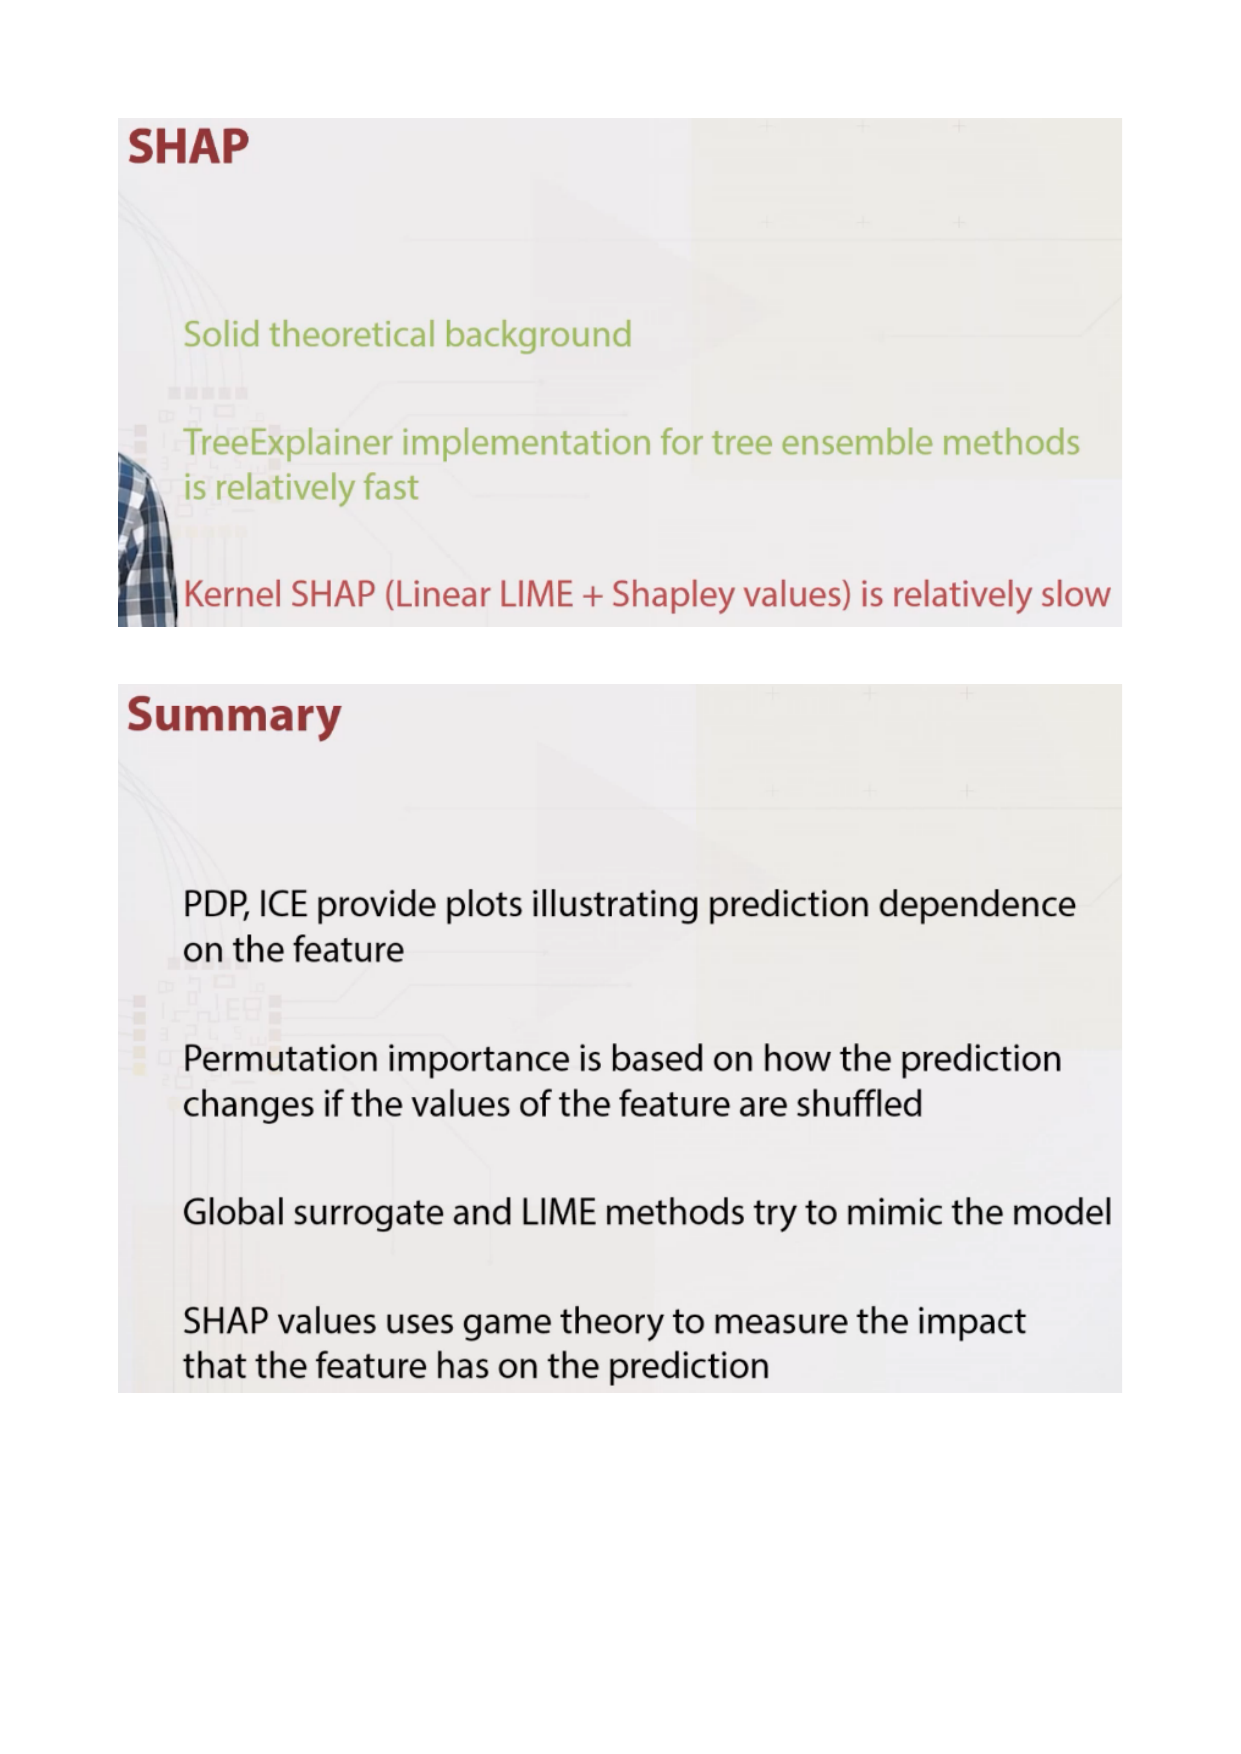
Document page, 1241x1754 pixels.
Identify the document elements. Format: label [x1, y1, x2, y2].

picture [118, 118, 1123, 627]
picture [118, 684, 1123, 1393]
